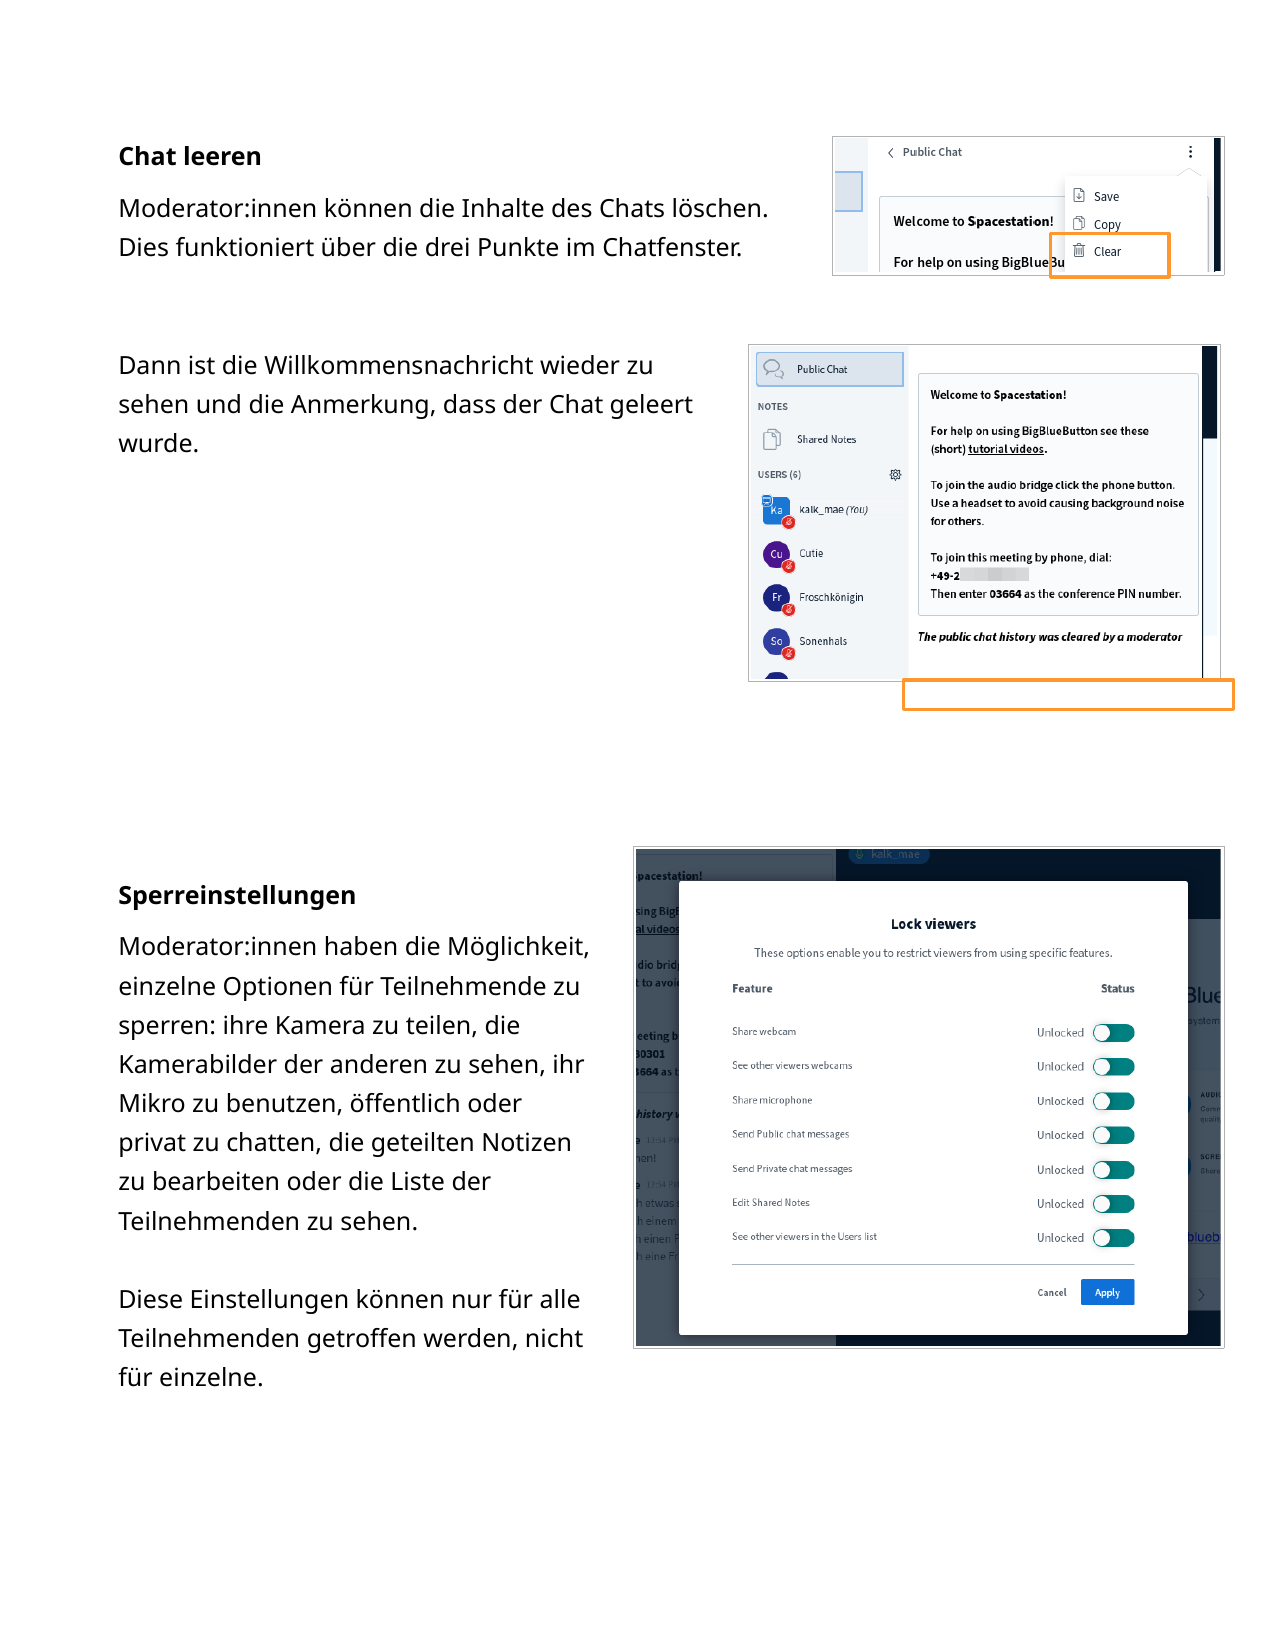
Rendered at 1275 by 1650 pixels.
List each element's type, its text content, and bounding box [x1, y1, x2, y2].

text Moderator:innen haben die Möglichkeit, einzelne Optionen für Teilnehmende zu sperren: ihre Kamera zu teilen, die Kamerabilder der anderen zu sehen, ihr Mikro zu benutzen, öffentlich oder privat zu chatten, die geteilten Notizen zu bearbeiten oder die Liste der Teilnehmenden zu sehen. [118, 929, 633, 1237]
picture [750, 346, 1218, 679]
text Dann ist die Willkommensnachricht wieder zu sehen und die Anmerkung, dass der Chat geleert wurde. [118, 347, 748, 460]
subtitle [833, 137, 1224, 275]
subtitle Sperreinstellungen [118, 877, 633, 911]
text Diese Einstellungen können nur für alle Teilnehmenden getroffen werden, nicht für einzelne. [118, 1281, 1216, 1394]
subtitle Chat leeren [118, 139, 832, 173]
picture [835, 138, 987, 209]
text Moderator:innen können die Inhalte des Chats löschen. Dies funktioniert über die drei Punkte im Chatfenster. [118, 191, 832, 264]
picture [636, 849, 1221, 1346]
text [835, 191, 1216, 264]
